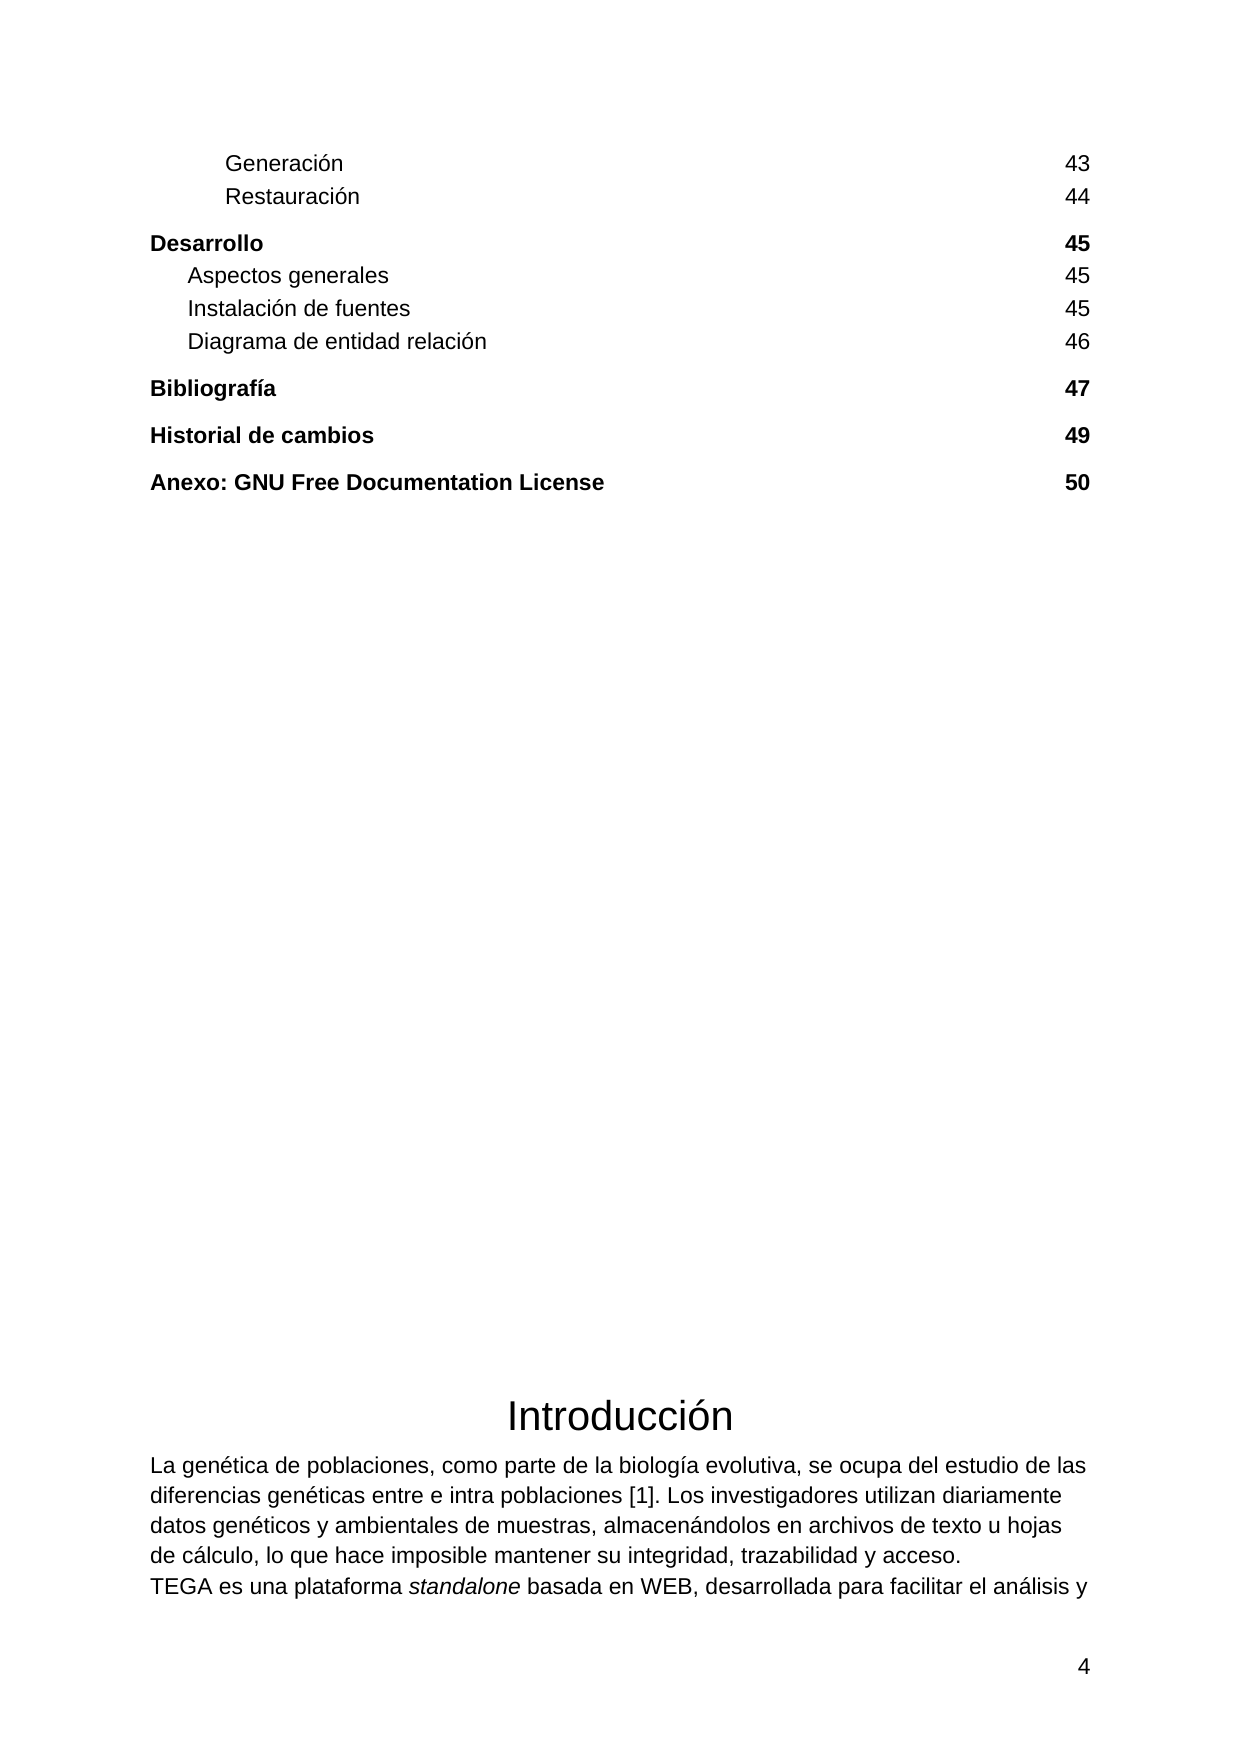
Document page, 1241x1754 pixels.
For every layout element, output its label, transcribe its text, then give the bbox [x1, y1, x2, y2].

text Generación 43 [225, 150, 1090, 176]
text Instalación de fuentes 45 [187, 295, 1090, 321]
subtitle Introducción [150, 1391, 1090, 1439]
text Anexo: GNU Free Documentation License 50 [150, 469, 1090, 496]
text Restauración 44 [225, 183, 1090, 209]
text Aspectos generales 45 [187, 262, 1090, 289]
text Historial de cambios 49 [150, 422, 1090, 448]
text La genética de poblaciones, como parte de la biología evolutiva, se ocupa del estudio de las diferencias genéticas entre e intra poblaciones [1]. Los investigadores utilizan diariamente datos genéticos y ambientales de muestras, almacenándolos en archivos de texto u hojas de cálculo, lo que hace imposible mantener su integridad, trazabilidad y acceso. [150, 1452, 1090, 1569]
text Diagrama de entidad relación 46 [187, 328, 1090, 354]
text TEGA es una plataforma standalone basada en WEB, desarrollada para facilitar el análisis y [150, 1573, 1090, 1599]
text Desarrollo 45 [150, 230, 1090, 256]
text Bibliografía 47 [150, 375, 1090, 401]
